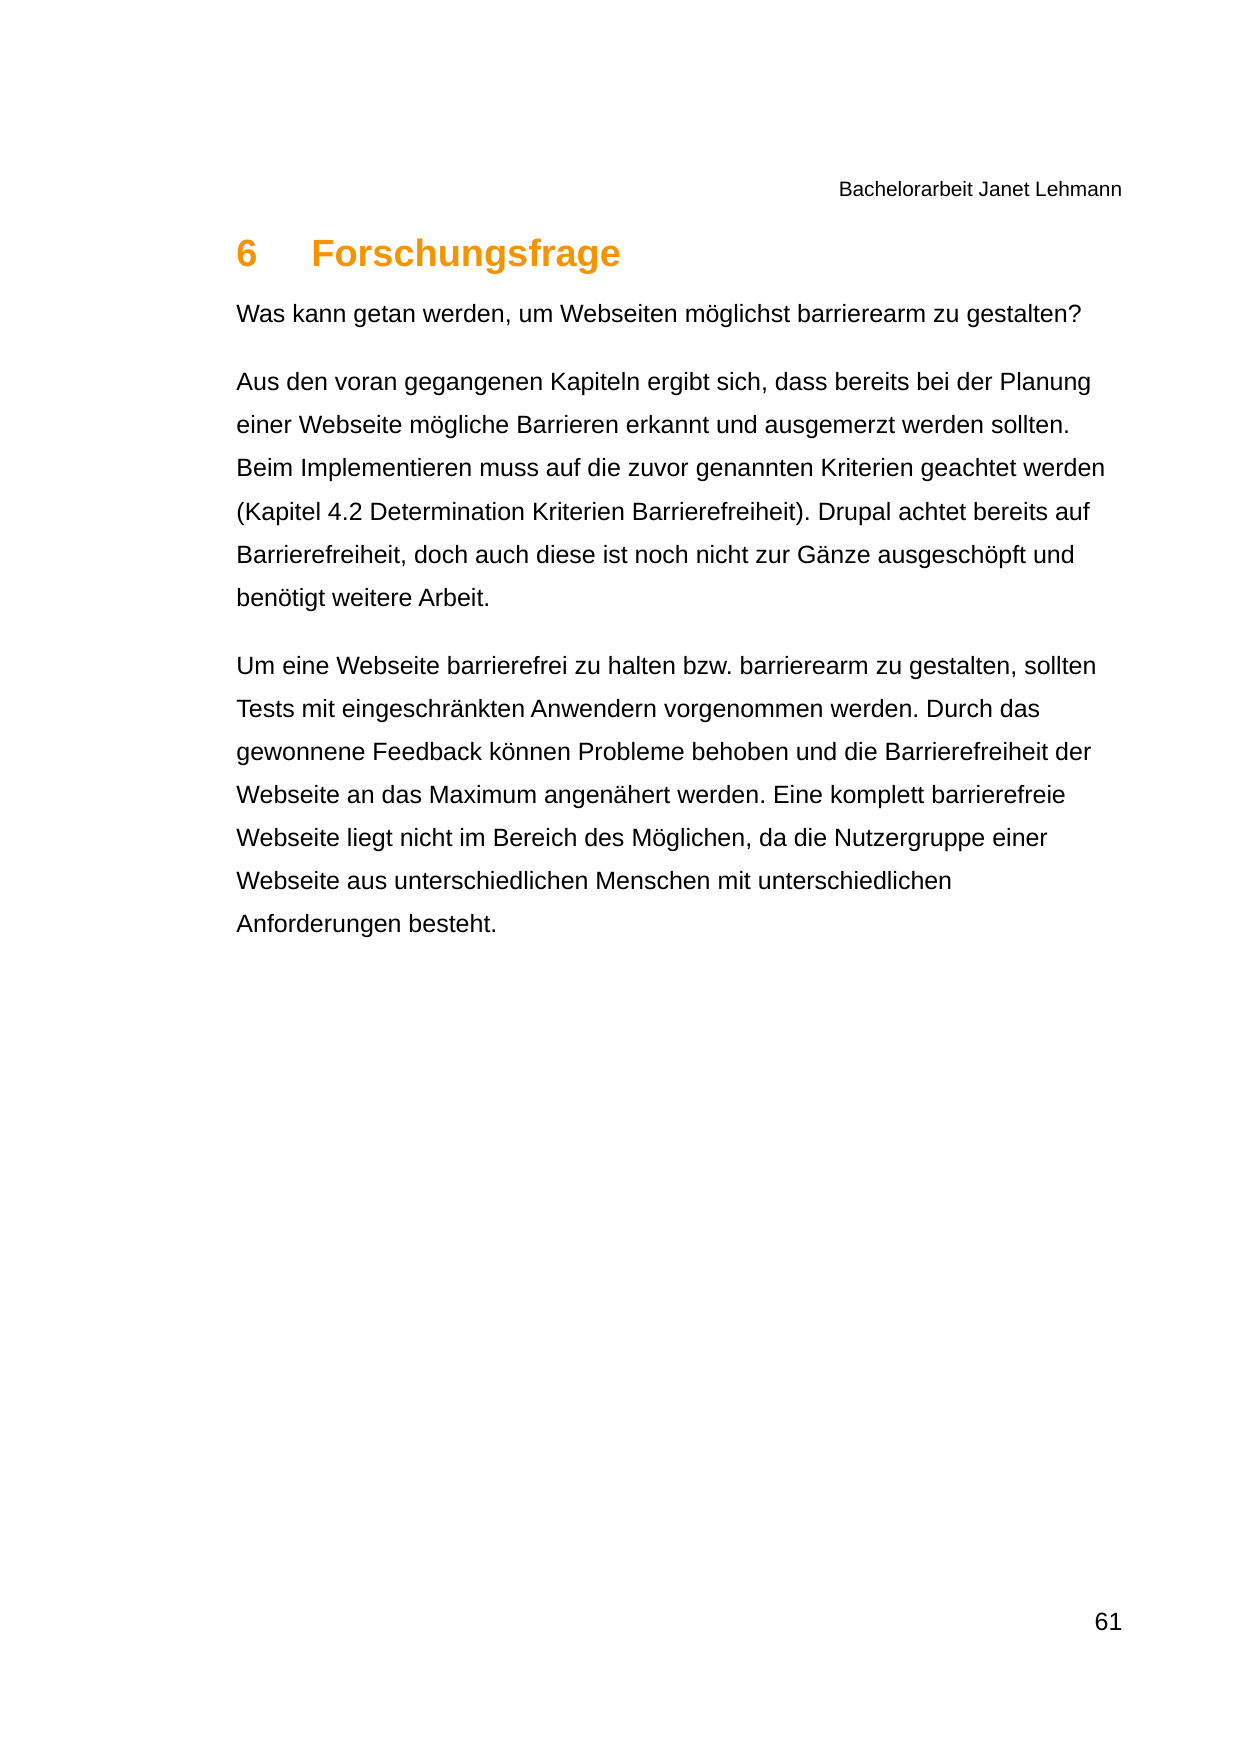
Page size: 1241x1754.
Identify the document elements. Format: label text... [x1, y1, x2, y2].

text Um eine Webseite barrierefrei zu halten bzw. barrierearm zu gestalten, sollten Tests mit eingeschränkten Anwendern vorgenommen werden. Durch das gewonnene Feedback können Probleme behoben und die Barrierefreiheit der Webseite an das Maximum angenähert werden. Eine komplett barrierefreie Webseite liegt nicht im Bereich des Möglichen, da die Nutzergruppe einer Webseite aus unterschiedlichen Menschen mit unterschiedlichen Anforderungen besteht. [236, 651, 1122, 938]
subtitle Forschungsfrage [236, 231, 1122, 274]
text Aus den voran gegangenen Kapiteln ergibt sich, dass bereits bei der Planung einer Webseite mögliche Barrieren erkannt und ausgemerzt werden sollten. Beim Implementieren muss auf die zuvor genannten Kriterien geachtet werden (Kapitel 4.2 Determination Kriterien Barrierefreiheit). Drupal achtet bereits auf Barrierefreiheit, doch auch diese ist noch nicht zur Gänze ausgeschöpft und benötigt weitere Arbeit. [236, 367, 1122, 611]
text Was kann getan werden, um Webseiten möglichst barrierearm zu gestalten? [236, 299, 1122, 328]
